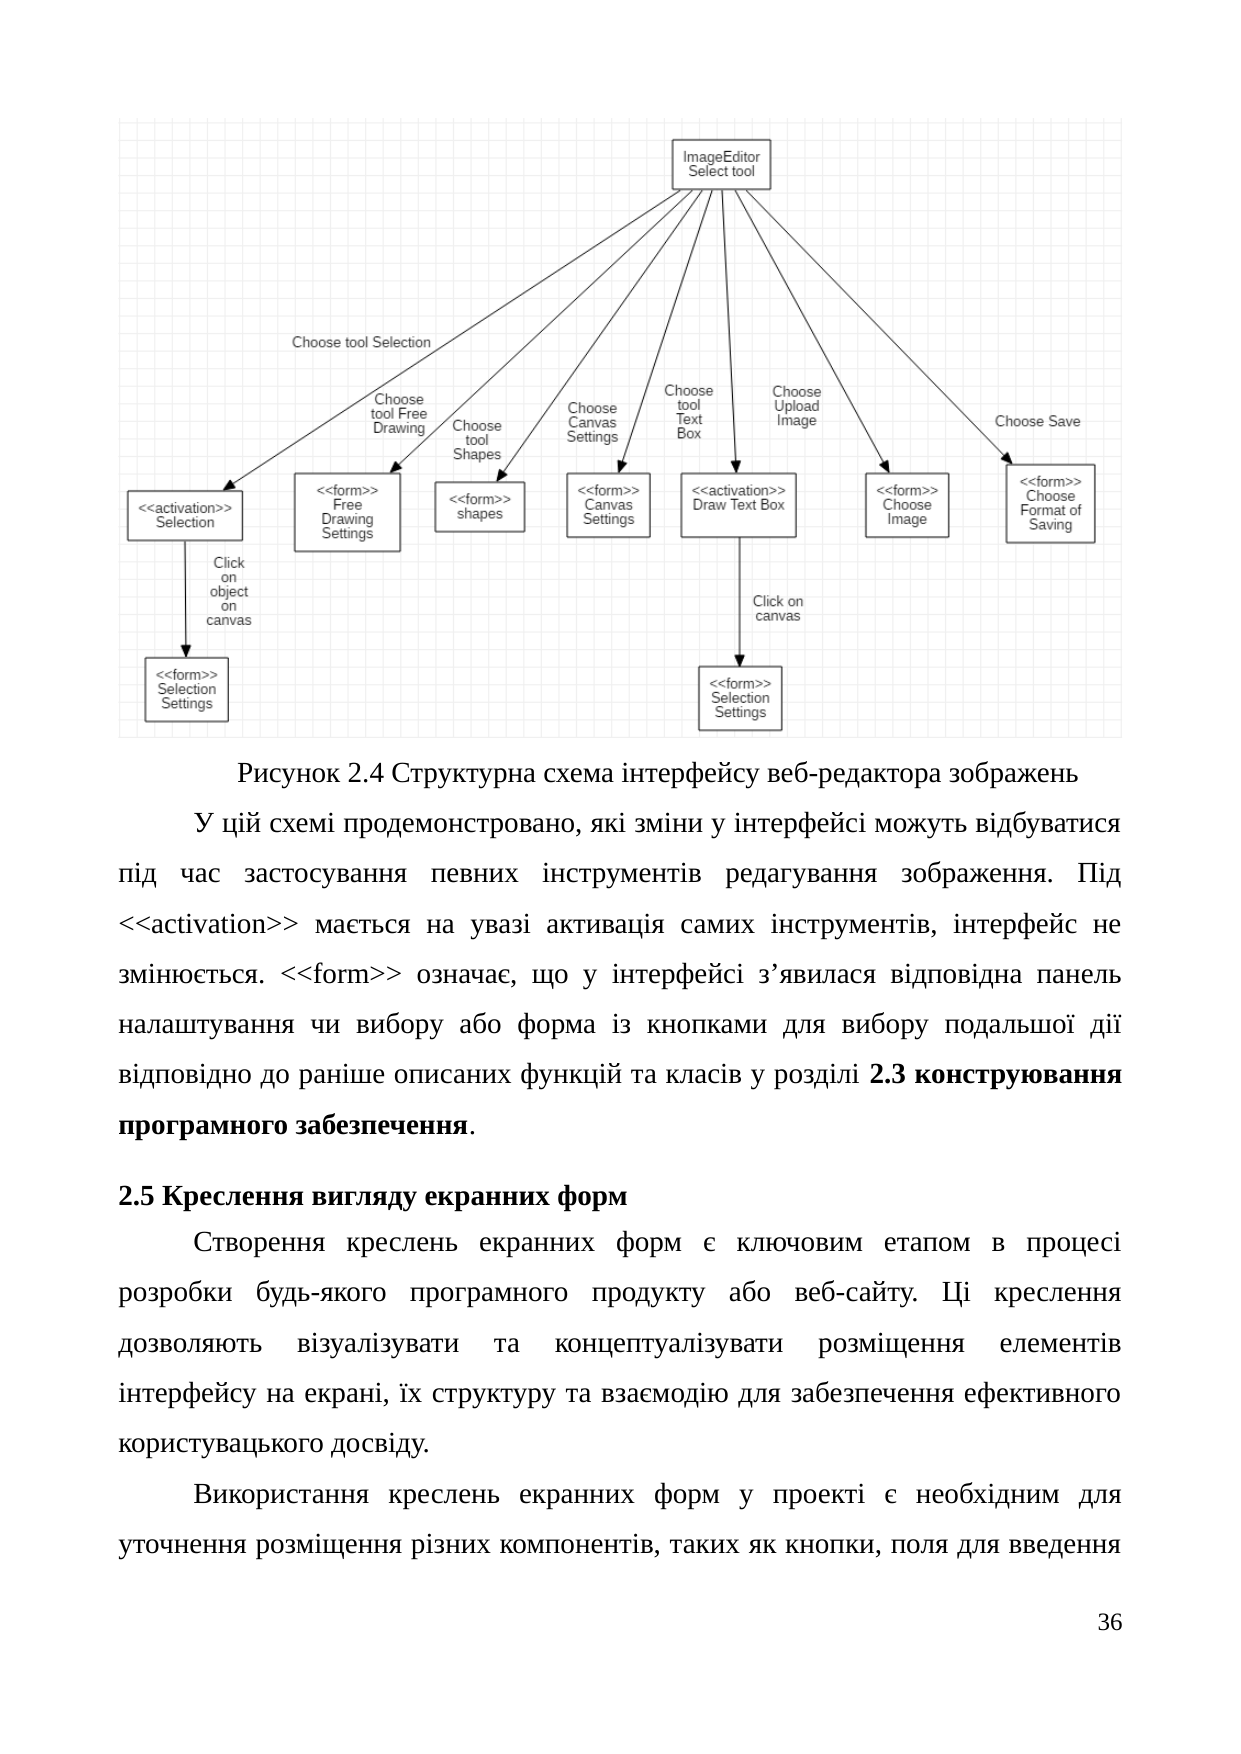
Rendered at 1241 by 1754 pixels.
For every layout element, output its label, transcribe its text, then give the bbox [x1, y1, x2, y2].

subtitle 2.5 Креслення вигляду екранних форм [118, 1178, 1122, 1212]
text У цій схемі продемонстровано, які зміни у інтерфейсі можуть відбуватися під час застосування певних інструментів редагування зображення. Під <<activation>> мається на увазі активація самих інструментів, інтерфейс не змінюється. <<form>> означає, що у інтерфейсі з’явилася відповідна панель налаштування чи вибору або форма із кнопками для вибору подальшої дії відповідно до раніше описаних функцій та класів у розділі 2.3 конструювання програмного забезпечення. [118, 805, 1122, 1141]
text Використання креслень екранних форм у проекті є необхідним для уточнення розміщення різних компонентів, таких як кнопки, поля для введення [118, 1476, 1122, 1559]
text Рисунок 2.4 Структурна схема інтерфейсу веб-редактора зображень [118, 738, 1122, 788]
text Створення креслень екранних форм є ключовим етапом в процесі розробки будь-якого програмного продукту або веб-сайту. Ці креслення дозволяють візуалізувати та концептуалізувати розміщення елементів інтерфейсу на екрані, їх структуру та взаємодію для забезпечення ефективного користувацького досвіду. [118, 1224, 1122, 1459]
picture [118, 118, 1123, 738]
